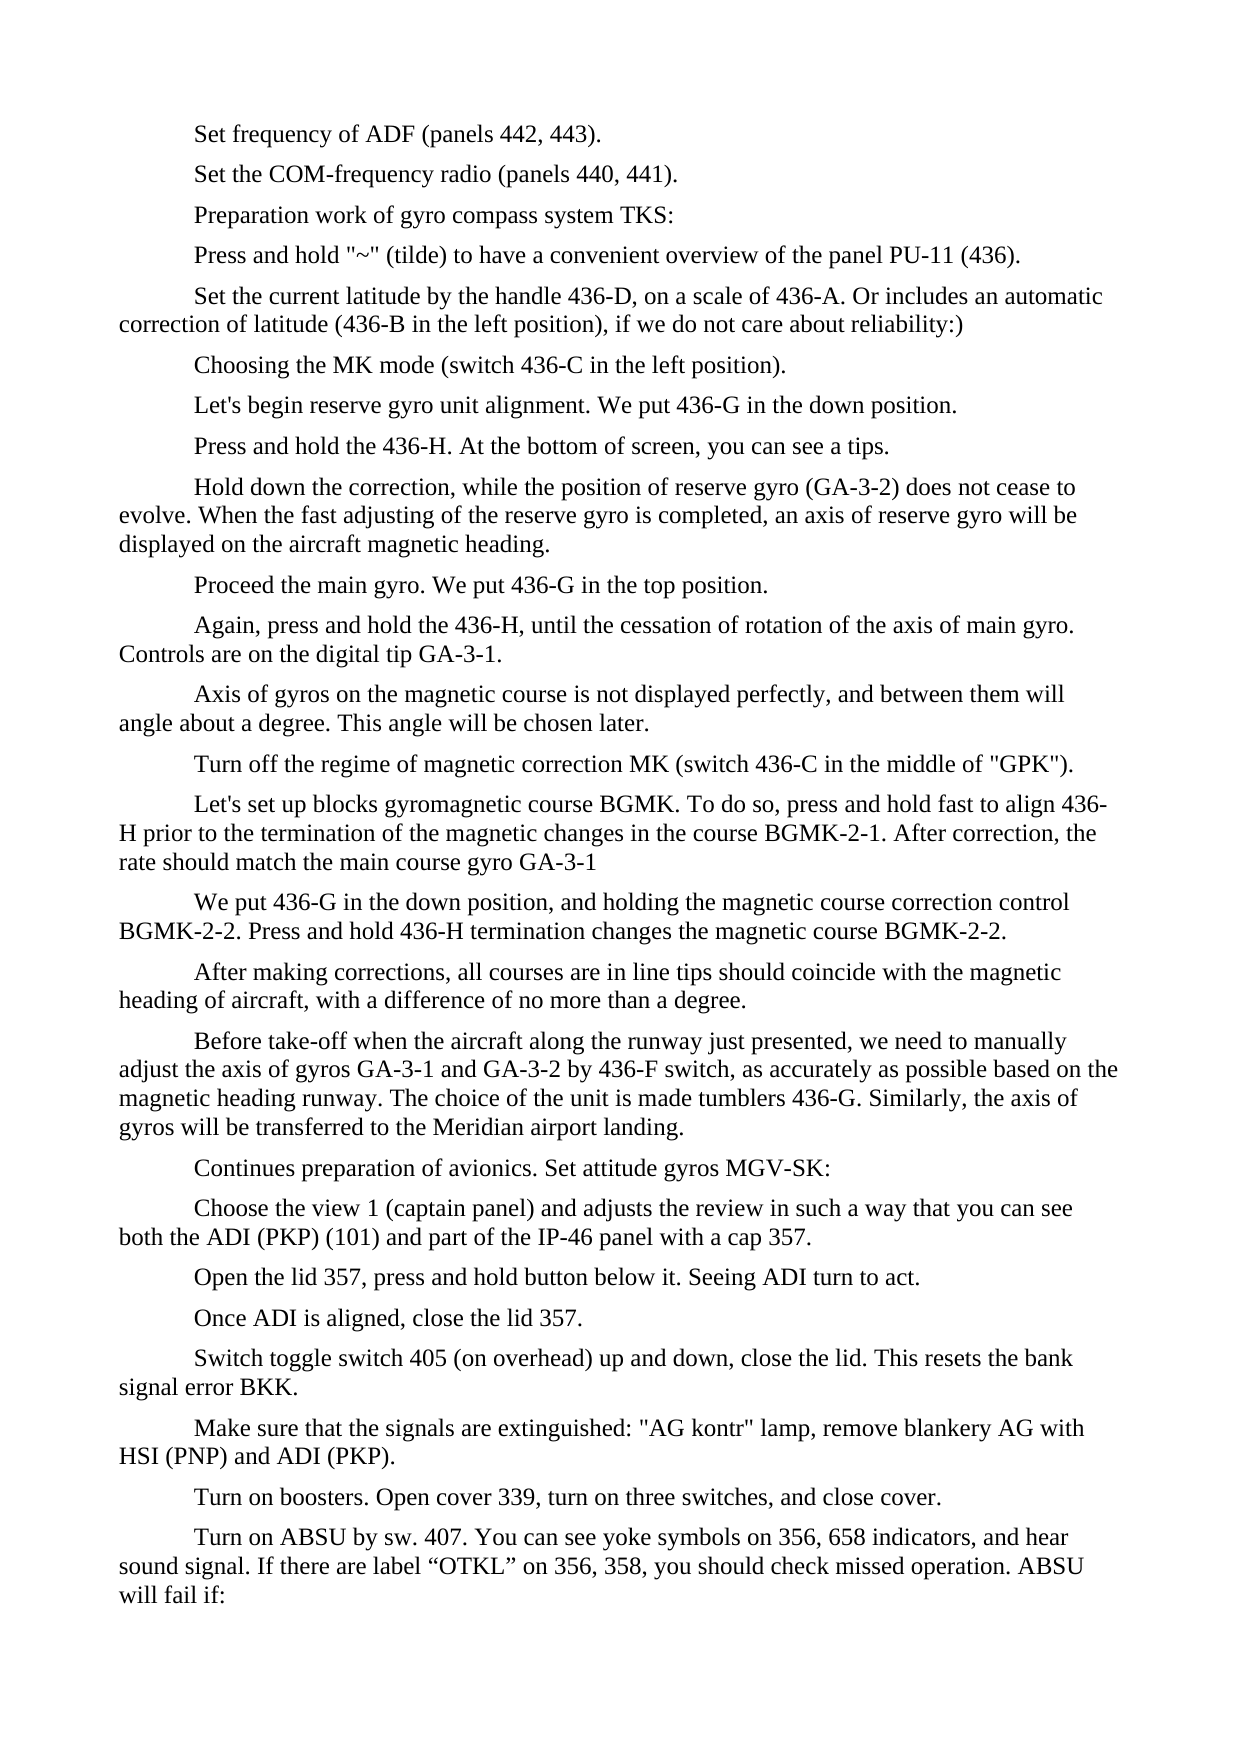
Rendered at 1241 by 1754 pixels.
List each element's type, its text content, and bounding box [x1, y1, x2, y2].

text Press and hold "~" (tilde) to have a convenient overview of the panel PU-11 (436). [119, 240, 1122, 269]
text Turn off the regime of magnetic correction MK (switch 436-C in the middle of "GPK"). [119, 749, 1122, 777]
text Set the current latitude by the handle 436-D, on a scale of 436-A. Or includes an automatic correction of latitude (436-B in the left position), if we do not care about reliability:) [119, 281, 1122, 338]
text Choose the view 1 (captain panel) and adjusts the review in such a way that you can see both the ADI (PKP) (101) and part of the IP-46 panel with a cap 357. [119, 1193, 1122, 1251]
text We put 436-G in the down position, and holding the magnetic course correction control BGMK-2-2. Press and hold 436-H termination changes the magnetic course BGMK-2-2. [119, 887, 1122, 945]
text Open the lid 357, press and hold button below it. Seeing ADI turn to act. [119, 1262, 1122, 1291]
text Again, press and hold the 436-H, until the cessation of rotation of the axis of main gyro. Controls are on the digital tip GA-3-1. [119, 610, 1122, 668]
text Turn on ABSU by sw. 407. You can see yoke symbols on 356, 658 indicators, and hear sound signal. If there are label “OTKL” on 356, 358, you should check missed operation. ABSU will fail if: [119, 1522, 1122, 1609]
text Preparation work of gyro compass system TKS: [119, 200, 1122, 228]
text Let's set up blocks gyromagnetic course BGMK. To do so, press and hold fast to align 436-H prior to the termination of the magnetic changes in the course BGMK-2-1. After correction, the rate should match the main course gyro GA-3-1 [119, 789, 1122, 876]
text Make sure that the signals are extinguished: "AG kontr" lamp, remove blankery AG with HSI (PNP) and ADI (PKP). [119, 1413, 1122, 1470]
text Choosing the MK mode (switch 436-C in the left position). [119, 350, 1122, 379]
text Proceed the main gyro. We put 436-G in the top position. [119, 570, 1122, 598]
text Switch toggle switch 405 (on overhead) up and down, close the lid. This resets the bank signal error BKK. [119, 1343, 1122, 1401]
text Before take-off when the aircraft along the runway just presented, we need to manually adjust the axis of gyros GA-3-1 and GA-3-2 by 436-F switch, as accurately as possible based on the magnetic heading runway. The choice of the unit is made tumblers 436-G. Similarly, the axis of gyros will be transferred to the Meridian airport landing. [119, 1026, 1122, 1141]
text After making corrections, all courses are in line tips should coincide with the magnetic heading of aircraft, with a difference of no more than a degree. [119, 957, 1122, 1014]
text Axis of gyros on the magnetic course is not displayed perfectly, and between them will angle about a degree. This angle will be chosen later. [119, 679, 1122, 737]
text Hold down the correction, while the position of reserve gyro (GA-3-2) does not cease to evolve. When the fast adjusting of the reserve gyro is completed, an axis of reserve gyro will be displayed on the aircraft magnetic heading. [119, 472, 1122, 558]
text Let's begin reserve gyro unit alignment. We put 436-G in the down position. [119, 391, 1122, 419]
text Continues preparation of avionics. Set attitude gyros MGV-SK: [119, 1153, 1122, 1181]
text Set the COM-frequency radio (panels 440, 441). [119, 159, 1122, 188]
text Press and hold the 436-H. At the bottom of screen, you can see a tips. [119, 431, 1122, 460]
text Turn on boosters. Open cover 339, turn on three switches, and close cover. [119, 1482, 1122, 1511]
text Set frequency of ADF (panels 442, 443). [119, 119, 1122, 147]
text Once ADI is aligned, close the lid 357. [119, 1303, 1122, 1332]
